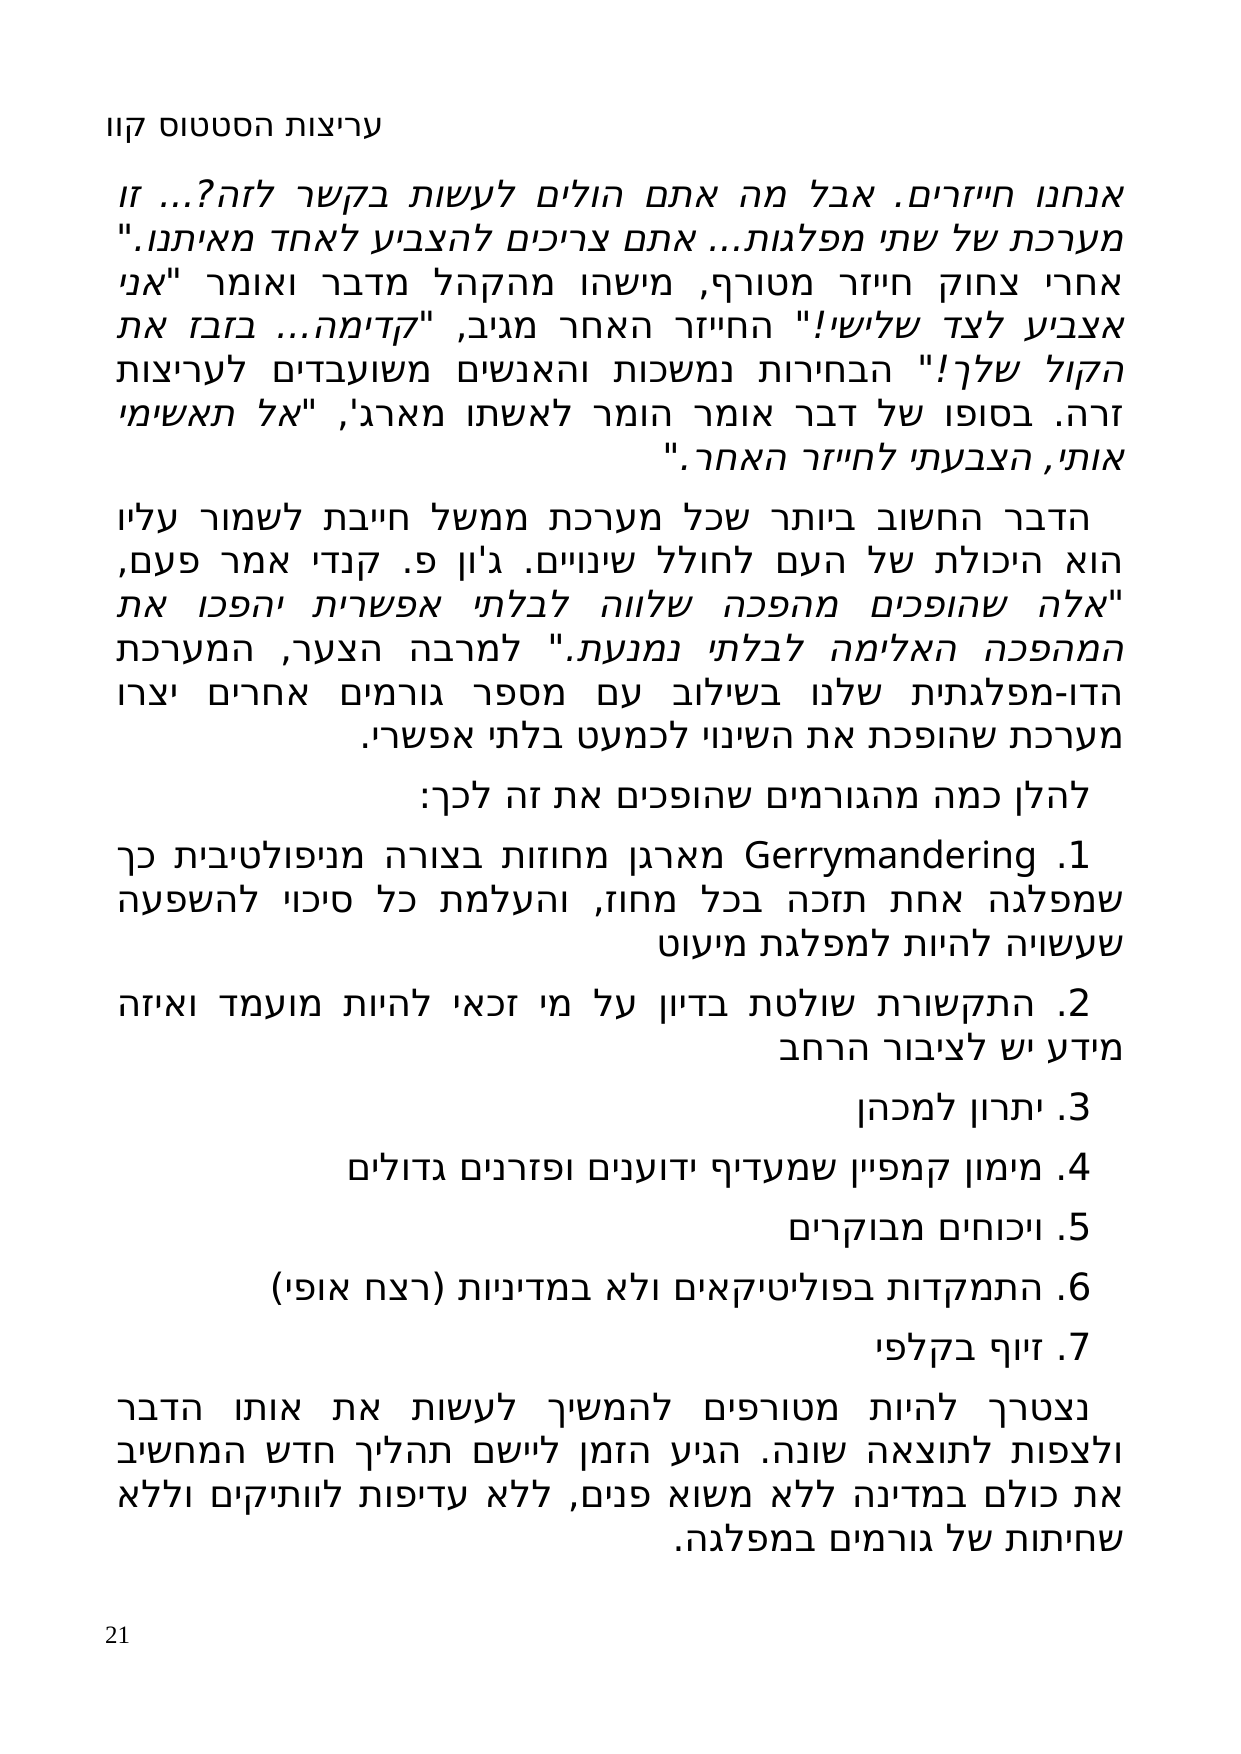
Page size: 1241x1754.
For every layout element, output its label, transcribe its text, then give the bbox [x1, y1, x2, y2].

text להלן כמה מהגורמים שהופכים את זה לכך: [116, 774, 1124, 817]
text 2. התקשורת שולטת בדיון על מי זכאי להיות מועמד ואיזה מידע יש לציבור הרחב [116, 981, 1124, 1069]
text אנחנו חייזרים. אבל מה אתם הולים לעשות בקשר לזה?... זו מערכת של שתי מפלגות... אתם צריכים להצביע לאחד מאיתנו." אחרי צחוק חייזר מטורף, מישהו מהקהל מדבר ואומר "אני אצביע לצד שלישי!" החייזר האחר מגיב, "קדימה... בזבז את הקול שלך!" הבחירות נמשכות והאנשים משועבדים לעריצות זרה. בסופו של דבר אומר הומר לאשתו מארג', "אל תאשימי אותי, הצבעתי לחייזר האחר." [116, 172, 1124, 479]
text 7. זיוף בקלפי [116, 1325, 1124, 1369]
text 4. מימון קמפיין שמעדיף ידוענים ופזרנים גדולים [116, 1145, 1124, 1189]
text 3. יתרון למכהן [116, 1085, 1124, 1129]
text הדבר החשוב ביותר שכל מערכת ממשל חייבת לשמור עליו הוא היכולת של העם לחולל שינויים. ג'ון פ. קנדי אמר פעם, "אלה שהופכים מהפכה שלווה לבלתי אפשרית יהפכו את המהפכה האלימה לבלתי נמנעת." למרבה הצער, המערכת הדו-מפלגתית שלנו בשילוב עם מספר גורמים אחרים יצרו מערכת שהופכת את השינוי לכמעט בלתי אפשרי. [116, 495, 1124, 757]
text 1. Gerrymandering מארגן מחוזות בצורה מניפולטיבית כך שמפלגה אחת תזכה בכל מחוז, והעלמת כל סיכוי להשפעה שעשויה להיות למפלגת מיעוט [116, 834, 1124, 965]
text 5. ויכוחים מבוקרים [116, 1205, 1124, 1249]
text נצטרך להיות מטורפים להמשיך לעשות את אותו הדבר ולצפות לתוצאה שונה. הגיע הזמן ליישם תהליך חדש המחשיב את כולם במדינה ללא משוא פנים, ללא עדיפות לוותיקים וללא שחיתות של גורמים במפלגה. [116, 1385, 1124, 1560]
text 6. התמקדות בפוליטיקאים ולא במדיניות (רצח אופי) [116, 1265, 1124, 1309]
